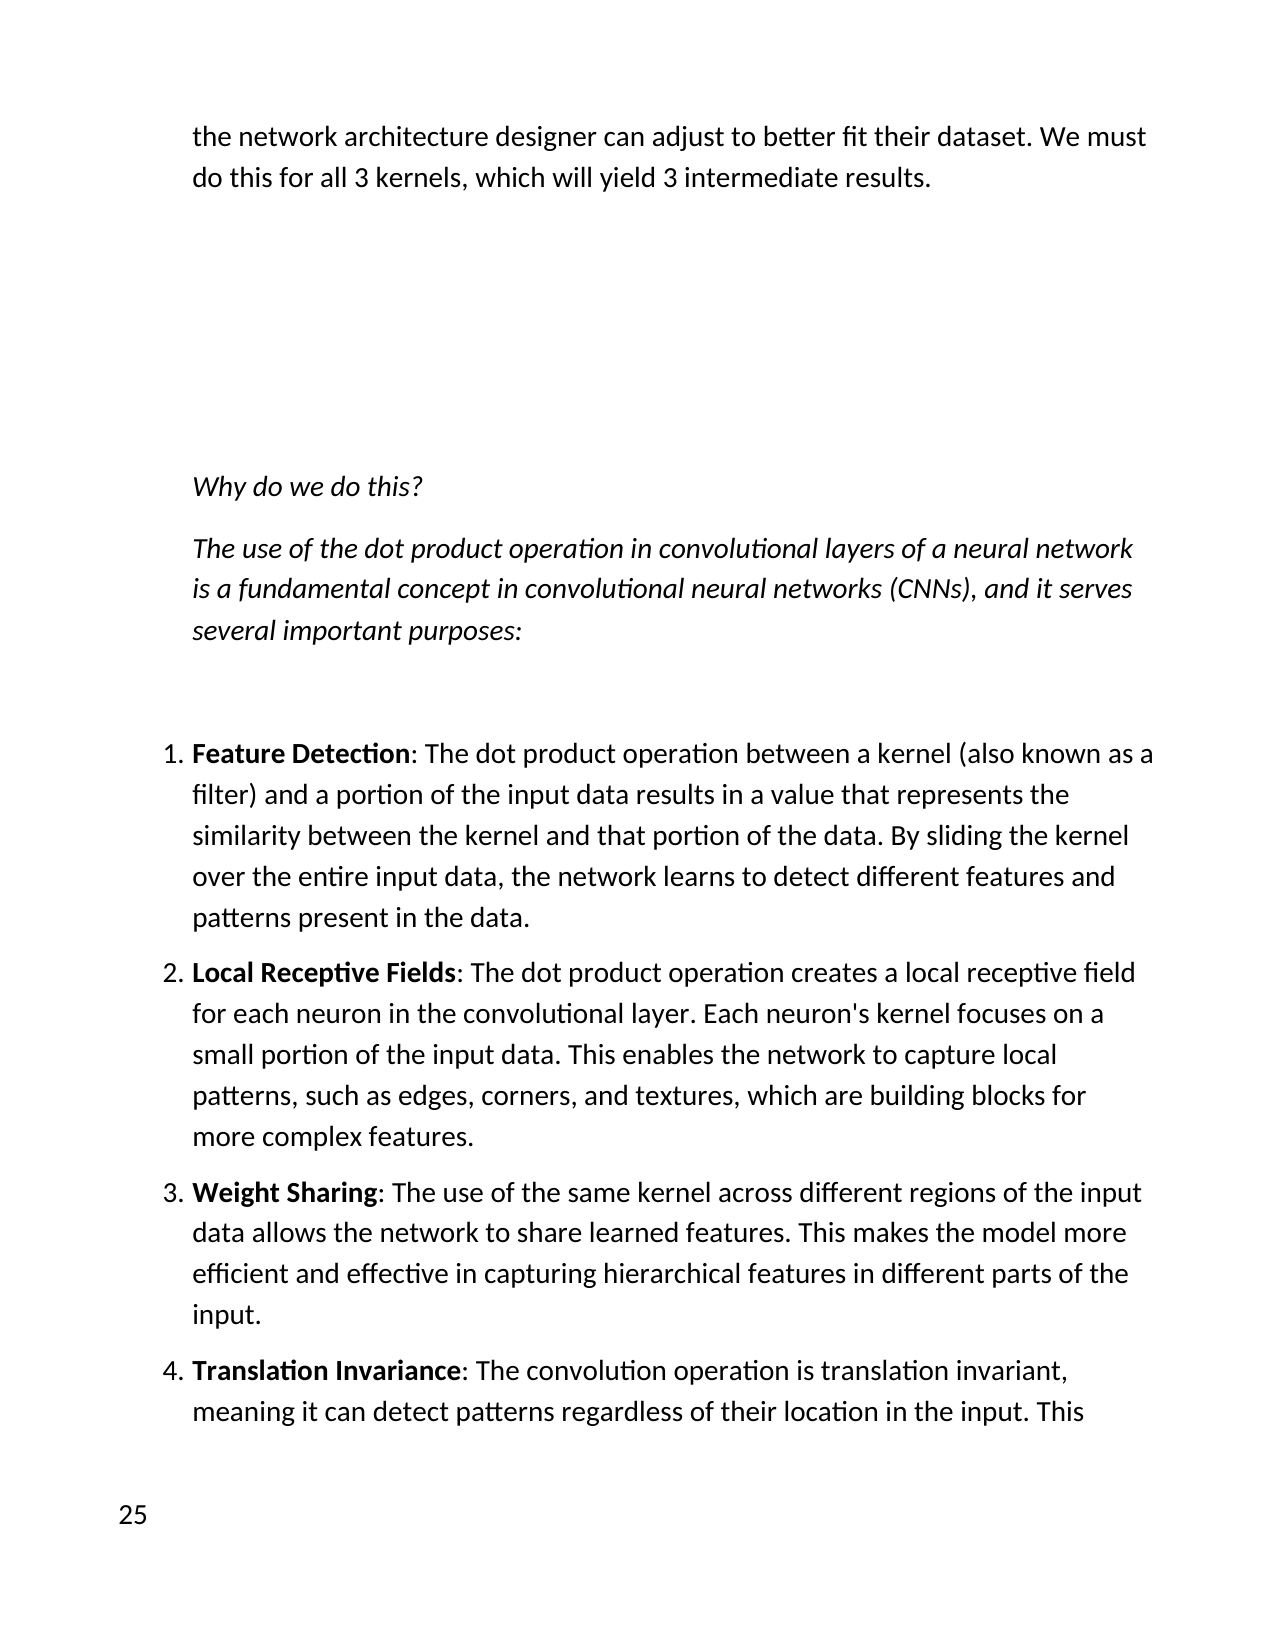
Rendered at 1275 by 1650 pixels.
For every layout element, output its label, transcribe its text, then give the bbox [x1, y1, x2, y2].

list Local Receptive Fields: The dot product operation creates a local receptive field for each neuron in the convolutional layer. Each neuron's kernel focuses on a small portion of the input data. This enables the network to capture local patterns, such as edges, corners, and textures, which are building blocks for more complex features. [162, 954, 1157, 1154]
text Why do we do this? [192, 468, 1157, 503]
list Weight Sharing: The use of the same kernel across different regions of the input data allows the network to share learned features. This makes the model more efficient and effective in capturing hierarchical features in different parts of the input. [162, 1174, 1157, 1332]
list Translation Invariance: The convolution operation is translation invariant, meaning it can detect patterns regardless of their location in the input. This [162, 1352, 1157, 1428]
list Feature Detection: The dot product operation between a kernel (also known as a filter) and a portion of the input data results in a value that represents the similarity between the kernel and that portion of the data. By sliding the kernel over the entire input data, the network learns to detect different features and patterns present in the data. [162, 735, 1157, 934]
text the network architecture designer can adjust to better fit their dataset. We must do this for all 3 kernels, which will yield 3 intermediate results. [192, 118, 1157, 195]
text The use of the dot product operation in convolutional layers of a neural network is a fundamental concept in convolutional neural networks (CNNs), and it serves several important purposes: [192, 530, 1157, 647]
